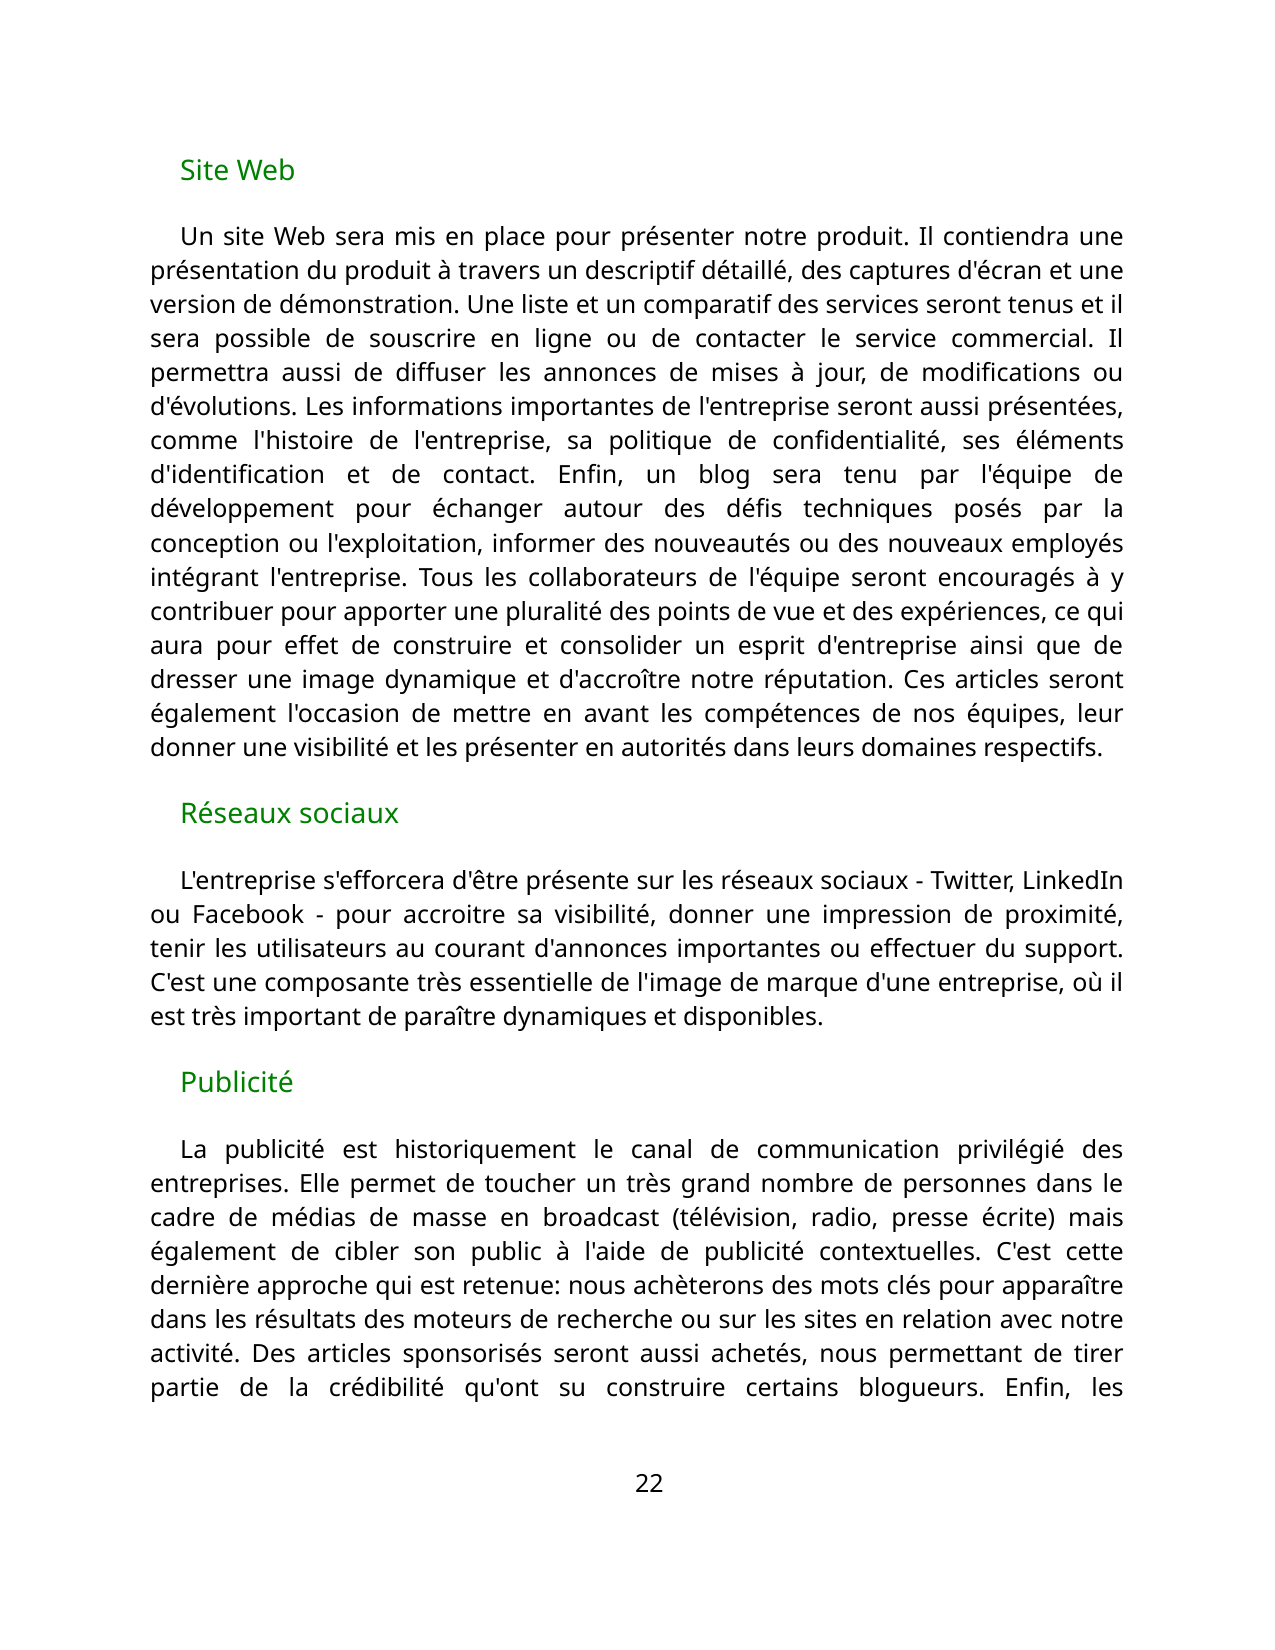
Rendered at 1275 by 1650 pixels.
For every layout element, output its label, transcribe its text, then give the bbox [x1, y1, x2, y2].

text L'entreprise s'efforcera d'être présente sur les réseaux sociaux - Twitter, LinkedIn ou Facebook - pour accroitre sa visibilité, donner une impression de proximité, tenir les utilisateurs au courant d'annonces importantes ou effectuer du support. C'est une composante très essentielle de l'image de marque d'une entreprise, où il est très important de paraître dynamiques et disponibles. [150, 862, 1125, 1033]
subtitle Publicité [150, 1063, 1125, 1101]
text Un site Web sera mis en place pour présenter notre produit. Il contiendra une présentation du produit à travers un descriptif détaillé, des captures d'écran et une version de démonstration. Une liste et un comparatif des services seront tenus et il sera possible de souscrire en ligne ou de contacter le service commercial. Il permettra aussi de diffuser les annonces de mises à jour, de modifications ou d'évolutions. Les informations importantes de l'entreprise seront aussi présentées, comme l'histoire de l'entreprise, sa politique de confidentialité, ses éléments d'identification et de contact. Enfin, un blog sera tenu par l'équipe de développement pour échanger autour des défis techniques posés par la conception ou l'exploitation, informer des nouveautés ou des nouveaux employés intégrant l'entreprise. Tous les collaborateurs de l'équipe seront encouragés à y contribuer pour apporter une pluralité des points de vue et des expériences, ce qui aura pour effet de construire et consolider un esprit d'entreprise ainsi que de dresser une image dynamique et d'accroître notre réputation. Ces articles seront également l'occasion de mettre en avant les compétences de nos équipes, leur donner une visibilité et les présenter en autorités dans leurs domaines respectifs. [150, 219, 1125, 764]
text La publicité est historiquement le canal de communication privilégié des entreprises. Elle permet de toucher un très grand nombre de personnes dans le cadre de médias de masse en broadcast (télévision, radio, presse écrite) mais également de cibler son public à l'aide de publicité contextuelles. C'est cette dernière approche qui est retenue: nous achèterons des mots clés pour apparaître dans les résultats des moteurs de recherche ou sur les sites en relation avec notre activité. Des articles sponsorisés seront aussi achetés, nous permettant de tirer partie de la crédibilité qu'ont su construire certains blogueurs. Enfin, les [150, 1131, 1125, 1404]
subtitle Réseaux sociaux [150, 794, 1125, 832]
subtitle Site Web [150, 150, 1125, 189]
